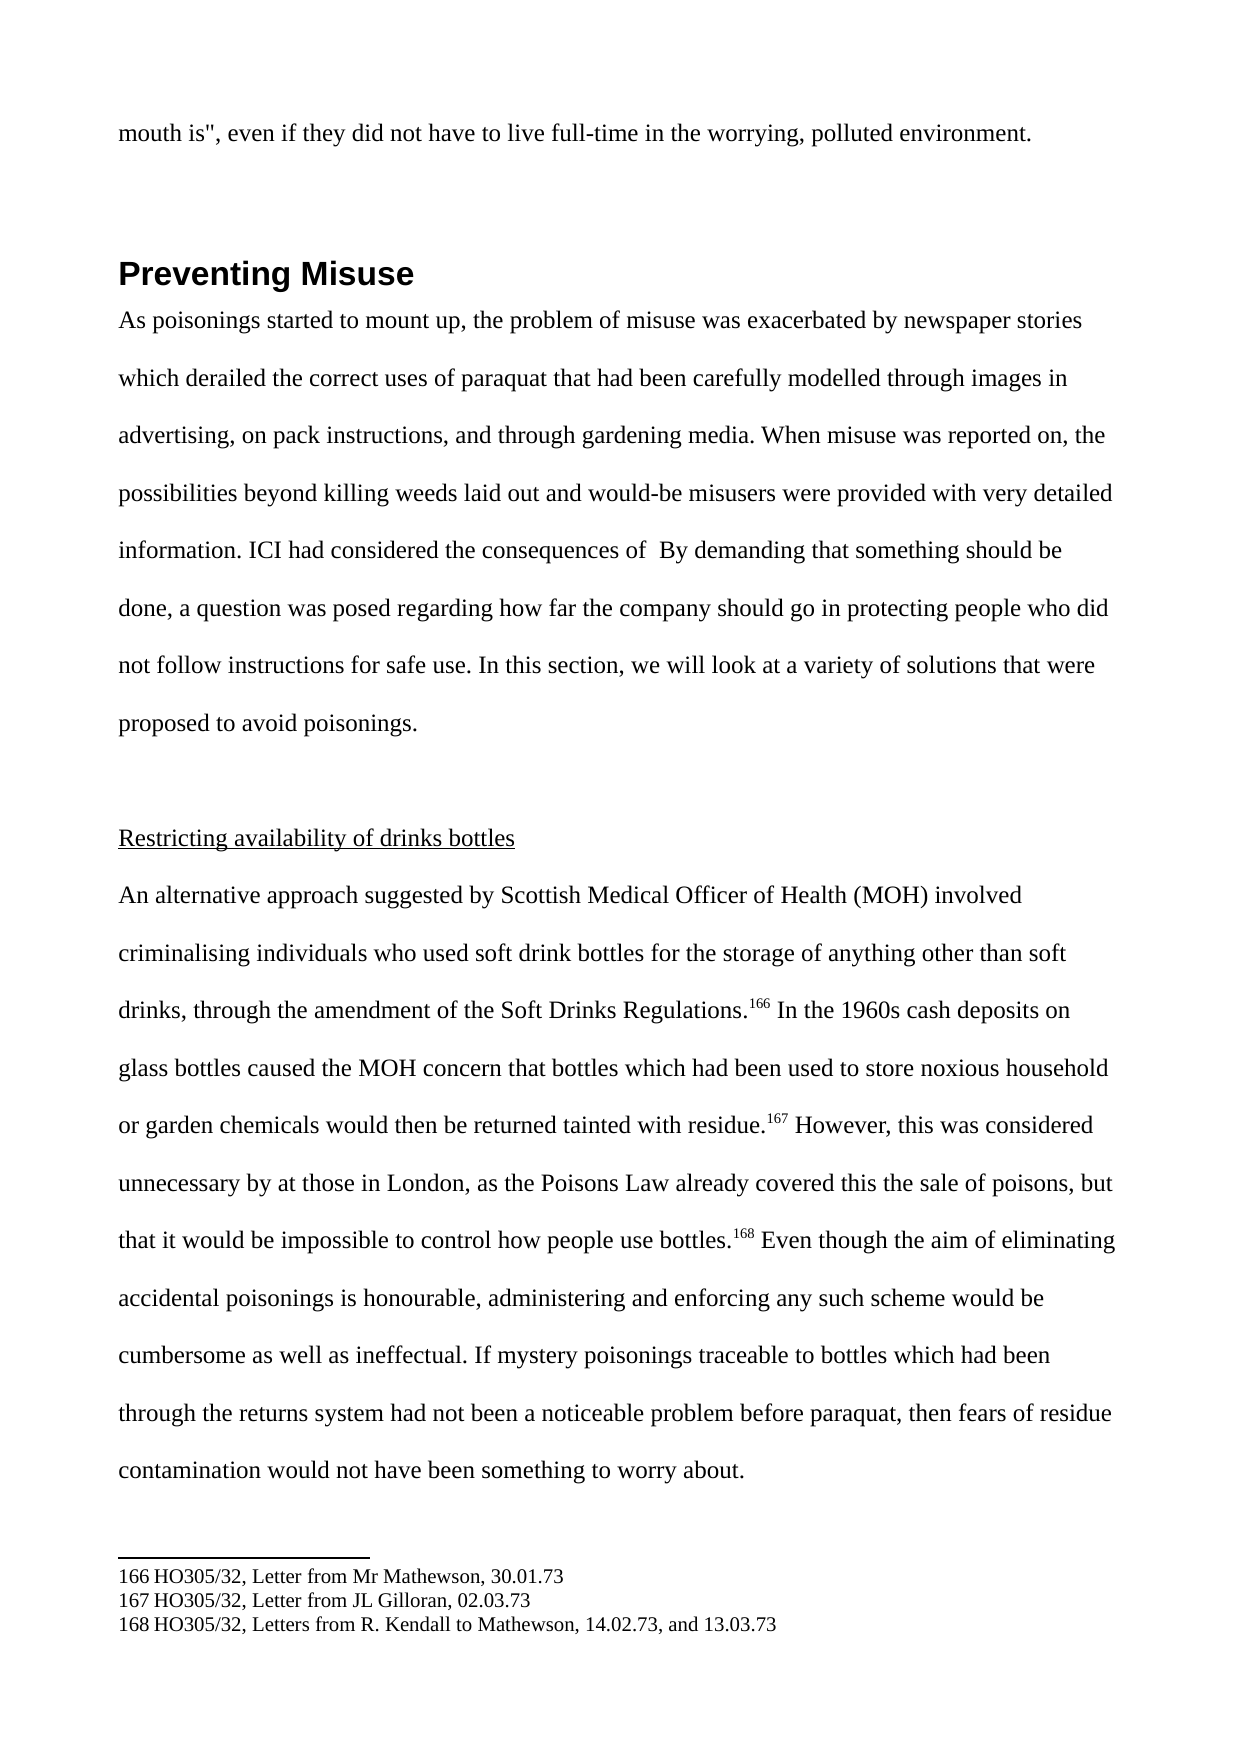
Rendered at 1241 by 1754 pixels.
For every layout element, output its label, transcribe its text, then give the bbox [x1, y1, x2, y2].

text An alternative approach suggested by Scottish Medical Officer of Health (MOH) involved criminalising individuals who used soft drink bottles for the storage of anything other than soft drinks, through the amendment of the Soft Drinks Regulations. In the 1960s cash deposits on glass bottles caused the MOH concern that bottles which had been used to store noxious household or garden chemicals would then be returned tainted with residue. However, this was considered unnecessary by at those in London, as the Poisons Law already covered this the sale of poisons, but that it would be impossible to control how people use bottles. Even though the aim of eliminating accidental poisonings is honourable, administering and enforcing any such scheme would be cumbersome as well as ineffectual. If mystery poisonings traceable to bottles which had been through the returns system had not been a noticeable problem before paraquat, then fears of residue contamination would not have been something to worry about. [118, 880, 1122, 1484]
text mouth is", even if they did not have to live full-time in the worrying, polluted environment. [118, 118, 1122, 147]
text HO305/32, Letter from Mr Mathewson, 30.01.73 [118, 1564, 1122, 1588]
text Restricting availability of drinks bottles [118, 823, 1122, 851]
subtitle Preventing Misuse [118, 254, 1122, 293]
text HO305/32, Letters from R. Kendall to Mathewson, 14.02.73, and 13.03.73 [118, 1612, 1122, 1636]
text HO305/32, Letter from JL Gilloran, 02.03.73 [118, 1588, 1122, 1612]
text As poisonings started to mount up, the problem of misuse was exacerbated by newspaper stories which derailed the correct uses of paraquat that had been carefully modelled through images in advertising, on pack instructions, and through gardening media. When misuse was reported on, the possibilities beyond killing weeds laid out and would-be misusers were provided with very detailed information. ICI had considered the consequences of By demanding that something should be done, a question was posed regarding how far the company should go in protecting people who did not follow instructions for safe use. In this section, we will look at a variety of solutions that were proposed to avoid poisonings. [118, 305, 1122, 736]
